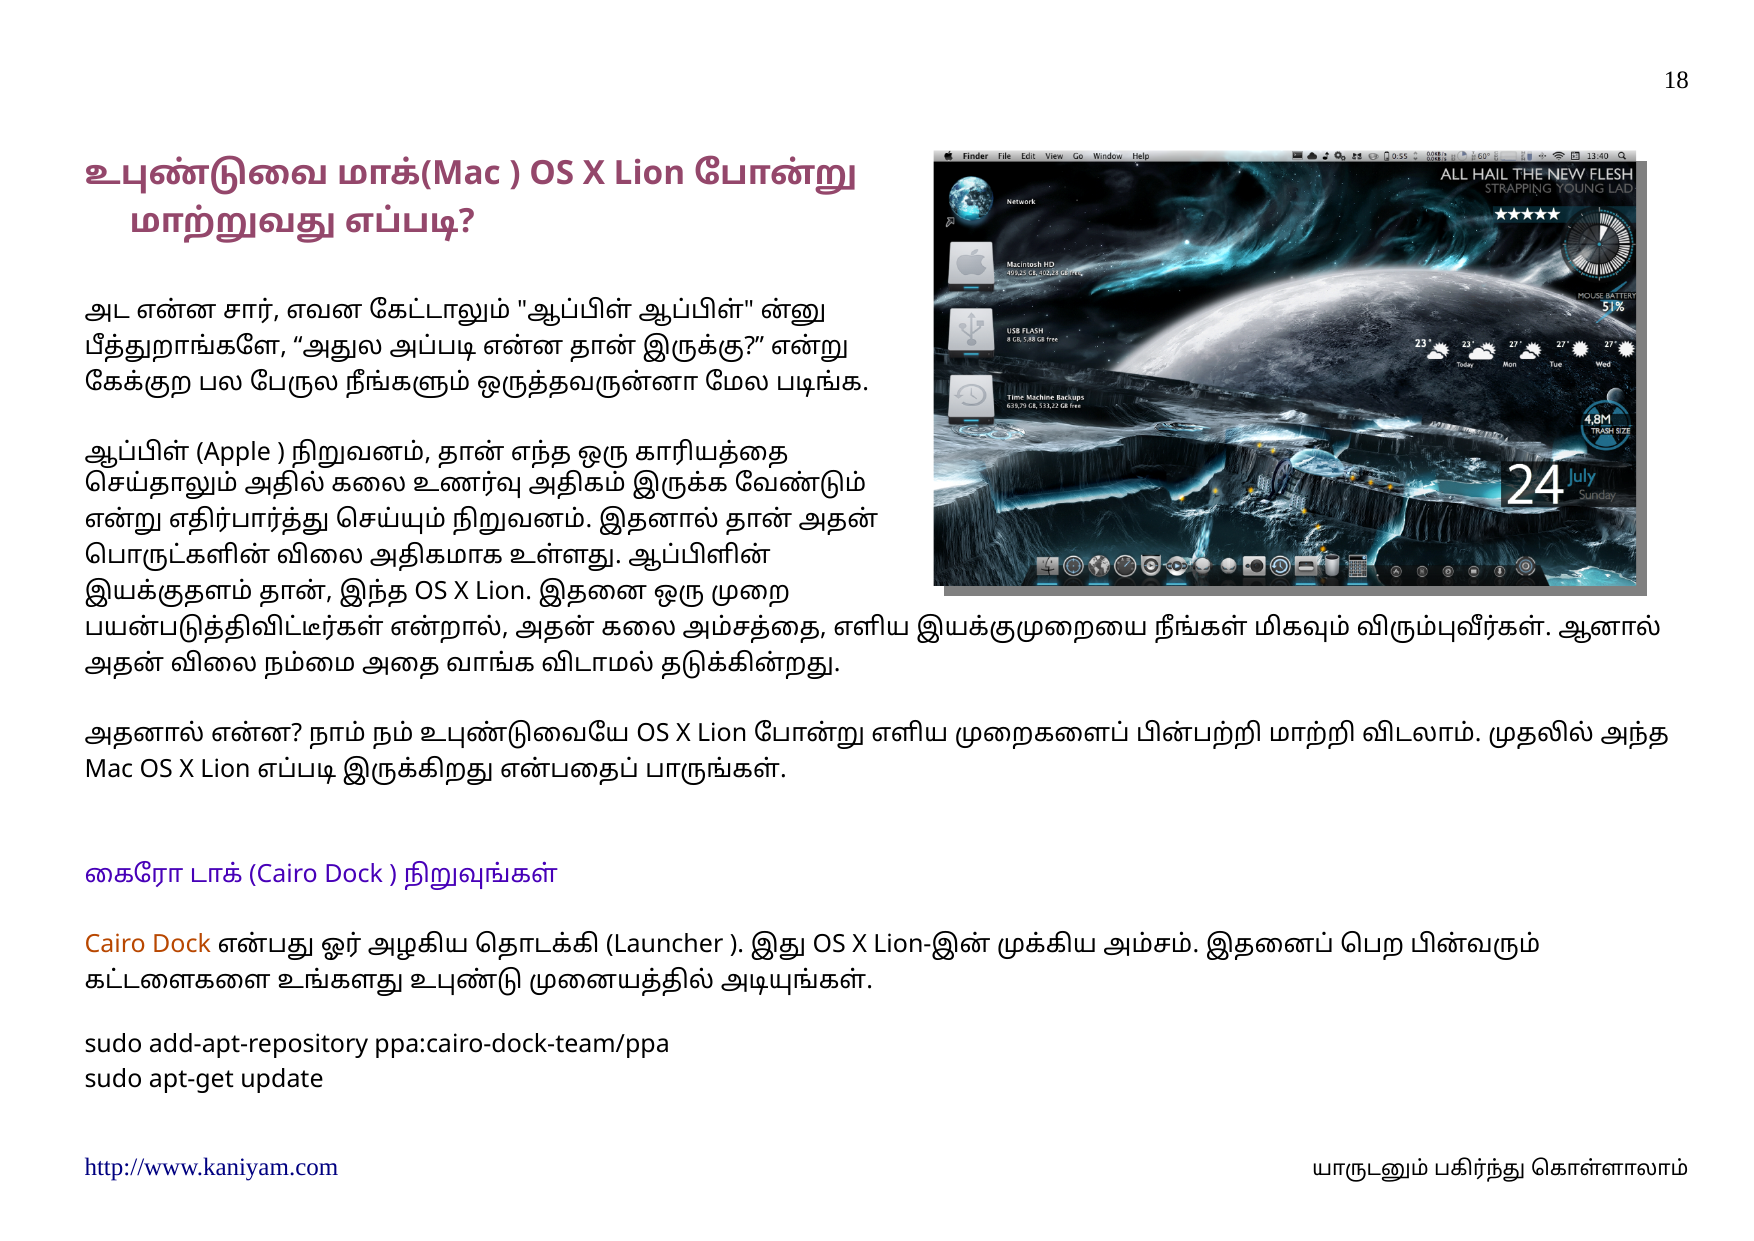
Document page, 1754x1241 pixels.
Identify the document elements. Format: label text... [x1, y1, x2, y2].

subtitle உபுண்டுவை மாக்(Mac ) OS X Lion போன்று மாற்றுவது எப்படி? [84, 149, 1688, 245]
text sudo apt-get update [84, 1060, 1688, 1094]
text sudo add-apt-repository ppa:cairo-dock-team/ppa [84, 1026, 1688, 1060]
picture [933, 150, 1637, 586]
text கைரோ டாக் (Cairo Dock ) நிறுவுங்கள் Cairo Dock என்பது ஓர் அழகிய தொடக்கி (Launcher ). இது OS X Lion-இன் முக்கிய அம்சம். இதனைப் பெற பின்வரும் கட்டளைகளை உங்களது உபுண்டு முனையத்தில் அடியுங்கள். [84, 855, 1688, 997]
text அட என்ன சார், எவன கேட்டாலும் "ஆப்பிள் ஆப்பிள்" ன்னு பீத்துறாங்களே, “அதுல அப்படி என்ன தான் இருக்கு?” என்று கேக்குற பல பேருல நீங்களும் ஒருத்தவருன்னா மேல படிங்க. ஆப்பிள் (Apple ) நிறுவனம், தான் எந்த ஒரு காரியத்தை செய்தாலும் அதில் கலை உணர்வு அதிகம் இருக்க வேண்டும் என்று எதிர்பார்த்து செய்யும் நிறுவனம். இதனால் தான் அதன் பொருட்களின் விலை அதிகமாக உள்ளது. ஆப்பிளின் இயக்குதளம் தான், இந்த OS X Lion. இதனை ஒரு முறை பயன்படுத்திவிட்டீர்கள் என்றால், அதன் கலை அம்சத்தை, எளிய இயக்குமுறையை நீங்கள் மிகவும் விரும்புவீர்கள். ஆனால் அதன் விலை நம்மை அதை வாங்க விடாமல் தடுக்கின்றது. அதனால் என்ன? நாம் நம் உபுண்டுவையே OS X Lion போன்று எளிய முறைகளைப் பின்பற்றி மாற்றி விடலாம். முதலில் அந்த Mac OS X Lion எப்படி இருக்கிறது என்பதைப் பாருங்கள். [84, 257, 1688, 787]
